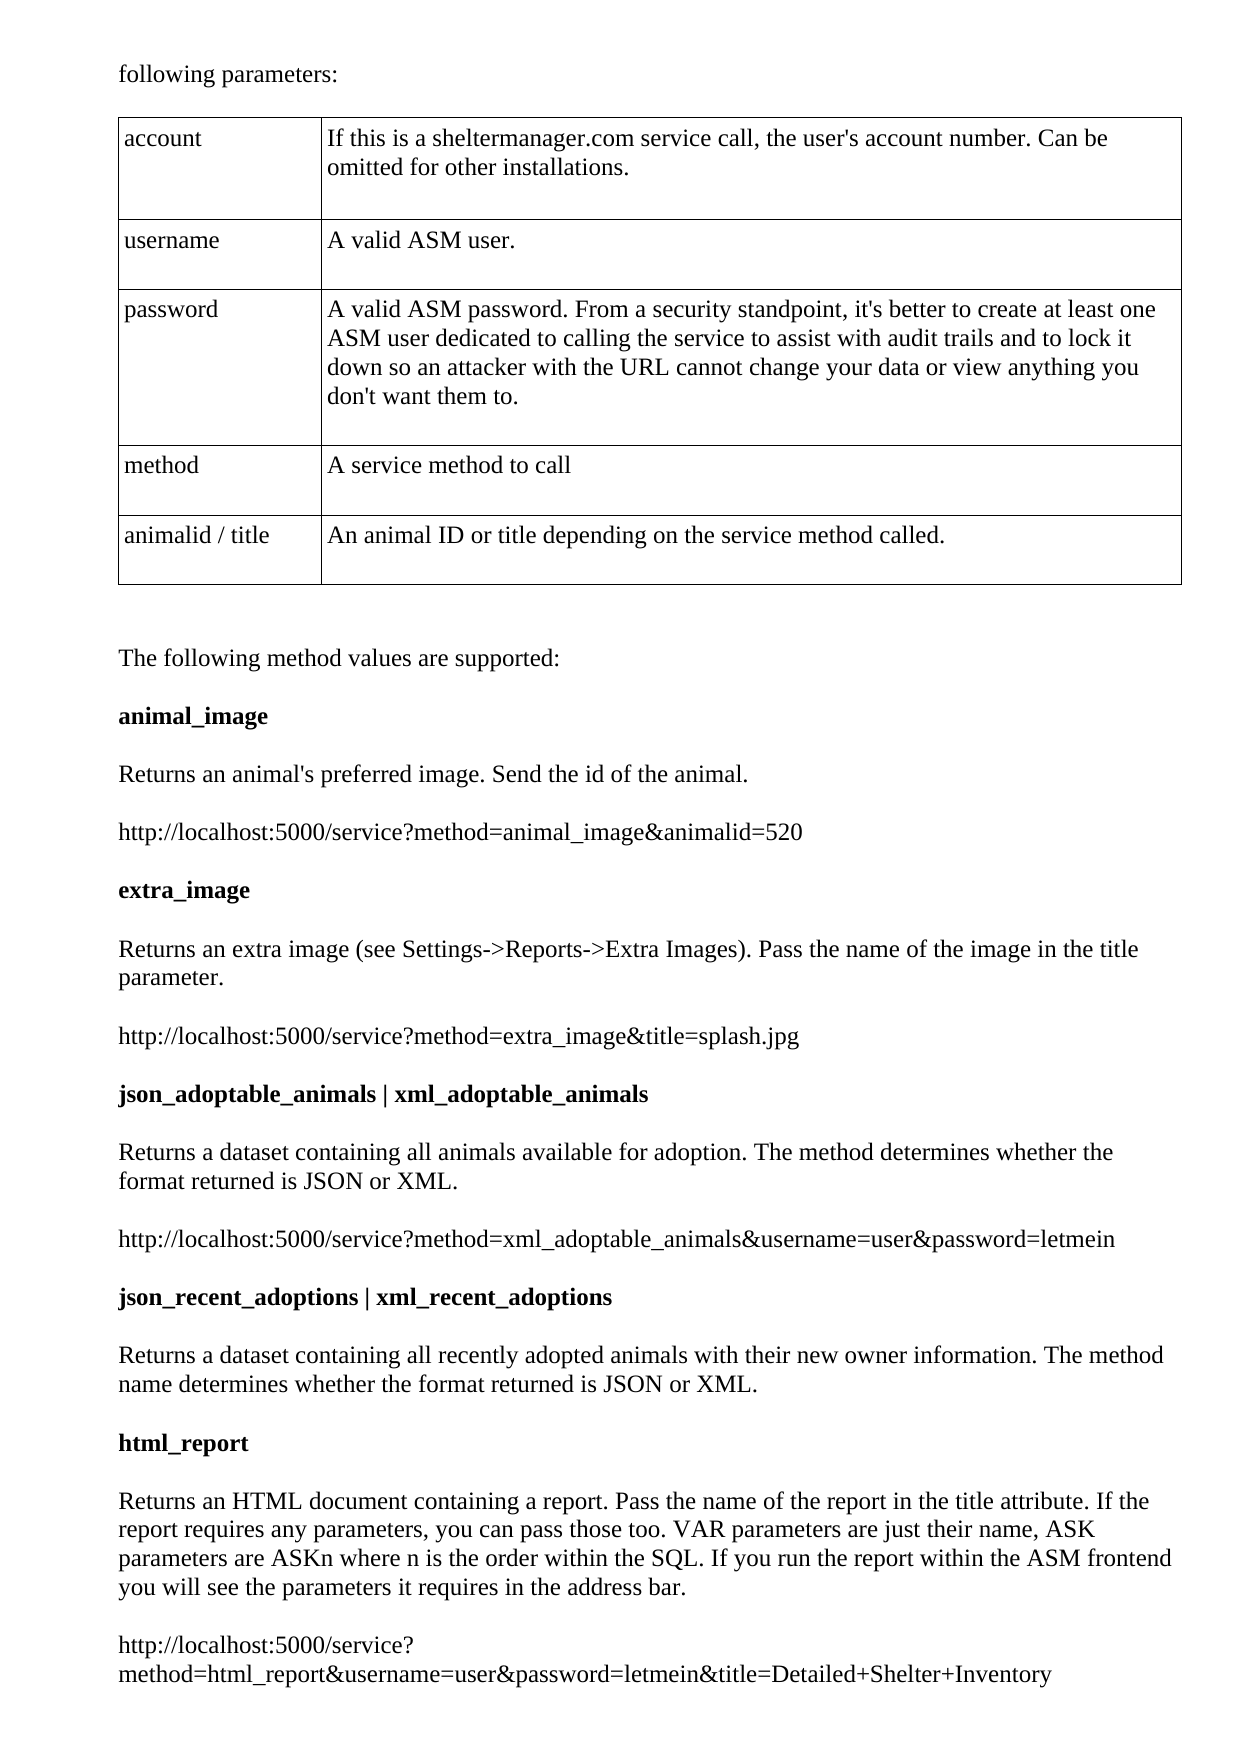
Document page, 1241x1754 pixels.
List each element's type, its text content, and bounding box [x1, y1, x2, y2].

text extra_image [118, 876, 1181, 904]
text json_adoptable_animals | xml_adoptable_animals [118, 1079, 1181, 1108]
table_cell A valid ASM user. [322, 220, 1181, 289]
table_cell A service method to call [322, 446, 1181, 514]
text http://localhost:5000/service?method=extra_image&title=splash.jpg [118, 1021, 1181, 1049]
table_cell An animal ID or title depending on the service method called. [322, 516, 1181, 584]
text animal_image [118, 701, 1181, 729]
table_cell password [119, 290, 321, 445]
text Returns an animal's preferred image. Send the id of the animal. [118, 759, 1181, 788]
text html_report [118, 1428, 1181, 1456]
table_header account [119, 118, 321, 219]
text http://localhost:5000/service?method=animal_image&animalid=520 [118, 817, 1181, 846]
table_cell method [119, 446, 321, 514]
text following parameters: [118, 59, 1181, 88]
table_cell animalid / title [119, 516, 321, 584]
text http://localhost:5000/service?method=html_report&username=user&password=letmein&title=Detailed+Shelter+Inventory [118, 1630, 1181, 1688]
table_cell username [119, 220, 321, 289]
text json_recent_adoptions | xml_recent_adoptions [118, 1282, 1181, 1311]
text Returns an HTML document containing a report. Pass the name of the report in the title attribute. If the report requires any parameters, you can pass those too. VAR parameters are just their name, ASK parameters are ASKn where n is the order within the SQL. If you run the report within the ASM frontend you will see the parameters it requires in the address bar. [118, 1486, 1181, 1601]
text http://localhost:5000/service?method=xml_adoptable_animals&username=user&password=letmein [118, 1224, 1181, 1253]
table_cell A valid ASM password. From a security standpoint, it's better to create at least one ASM user dedicated to calling the service to assist with audit trails and to lock it down so an attacker with the URL cannot change your data or view anything you don't want them to. [322, 290, 1181, 445]
text The following method values are supported: [118, 643, 1181, 671]
table_header If this is a sheltermanager.com service call, the user's account number. Can be omitted for other installations. [322, 118, 1181, 219]
text Returns a dataset containing all recently adopted animals with their new owner information. The method name determines whether the format returned is JSON or XML. [118, 1341, 1181, 1398]
text Returns a dataset containing all animals available for adoption. The method determines whether the format returned is JSON or XML. [118, 1137, 1181, 1195]
text Returns an extra image (see Settings->Reports->Extra Images). Pass the name of the image in the title parameter. [118, 934, 1181, 991]
